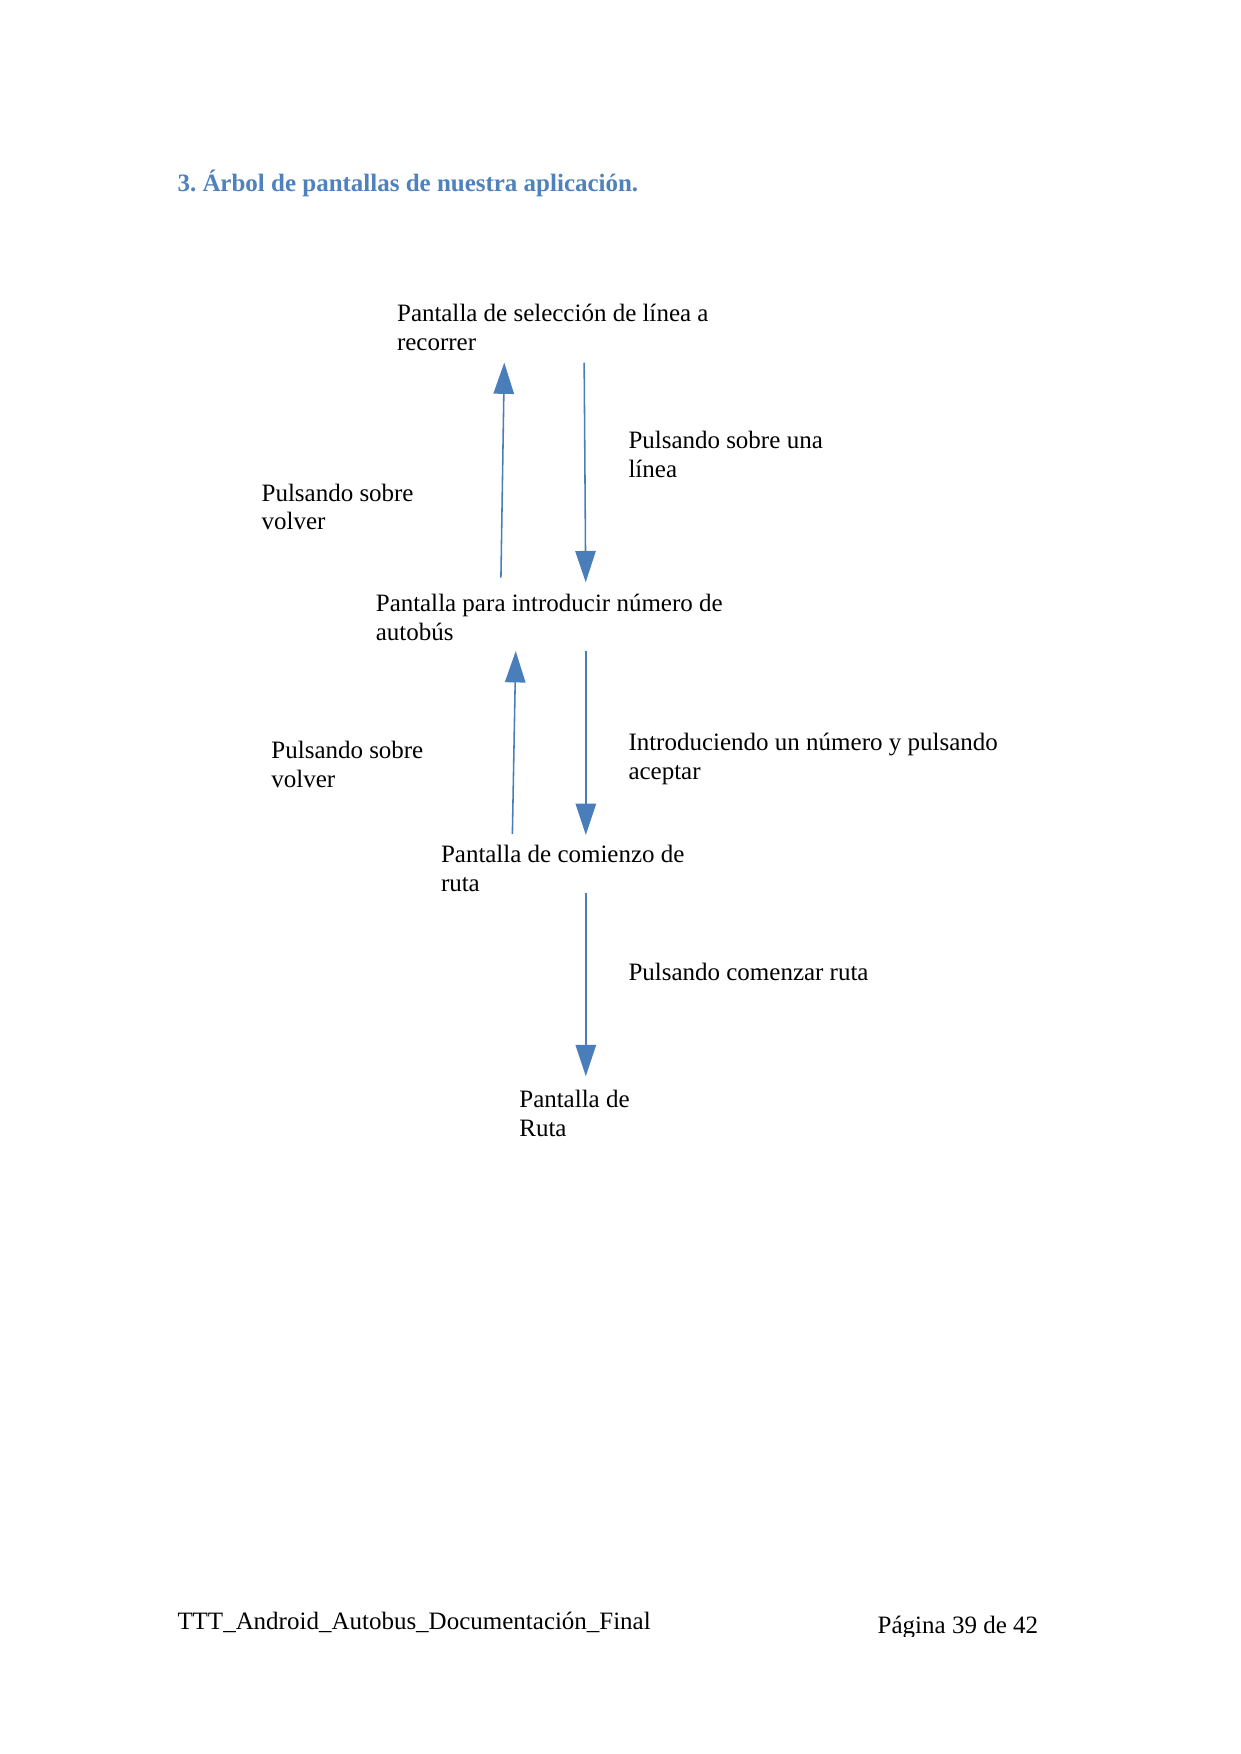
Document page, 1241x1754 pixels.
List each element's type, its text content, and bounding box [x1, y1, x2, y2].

subtitle 3. Árbol de pantallas de nuestra aplicación. [177, 168, 1063, 197]
